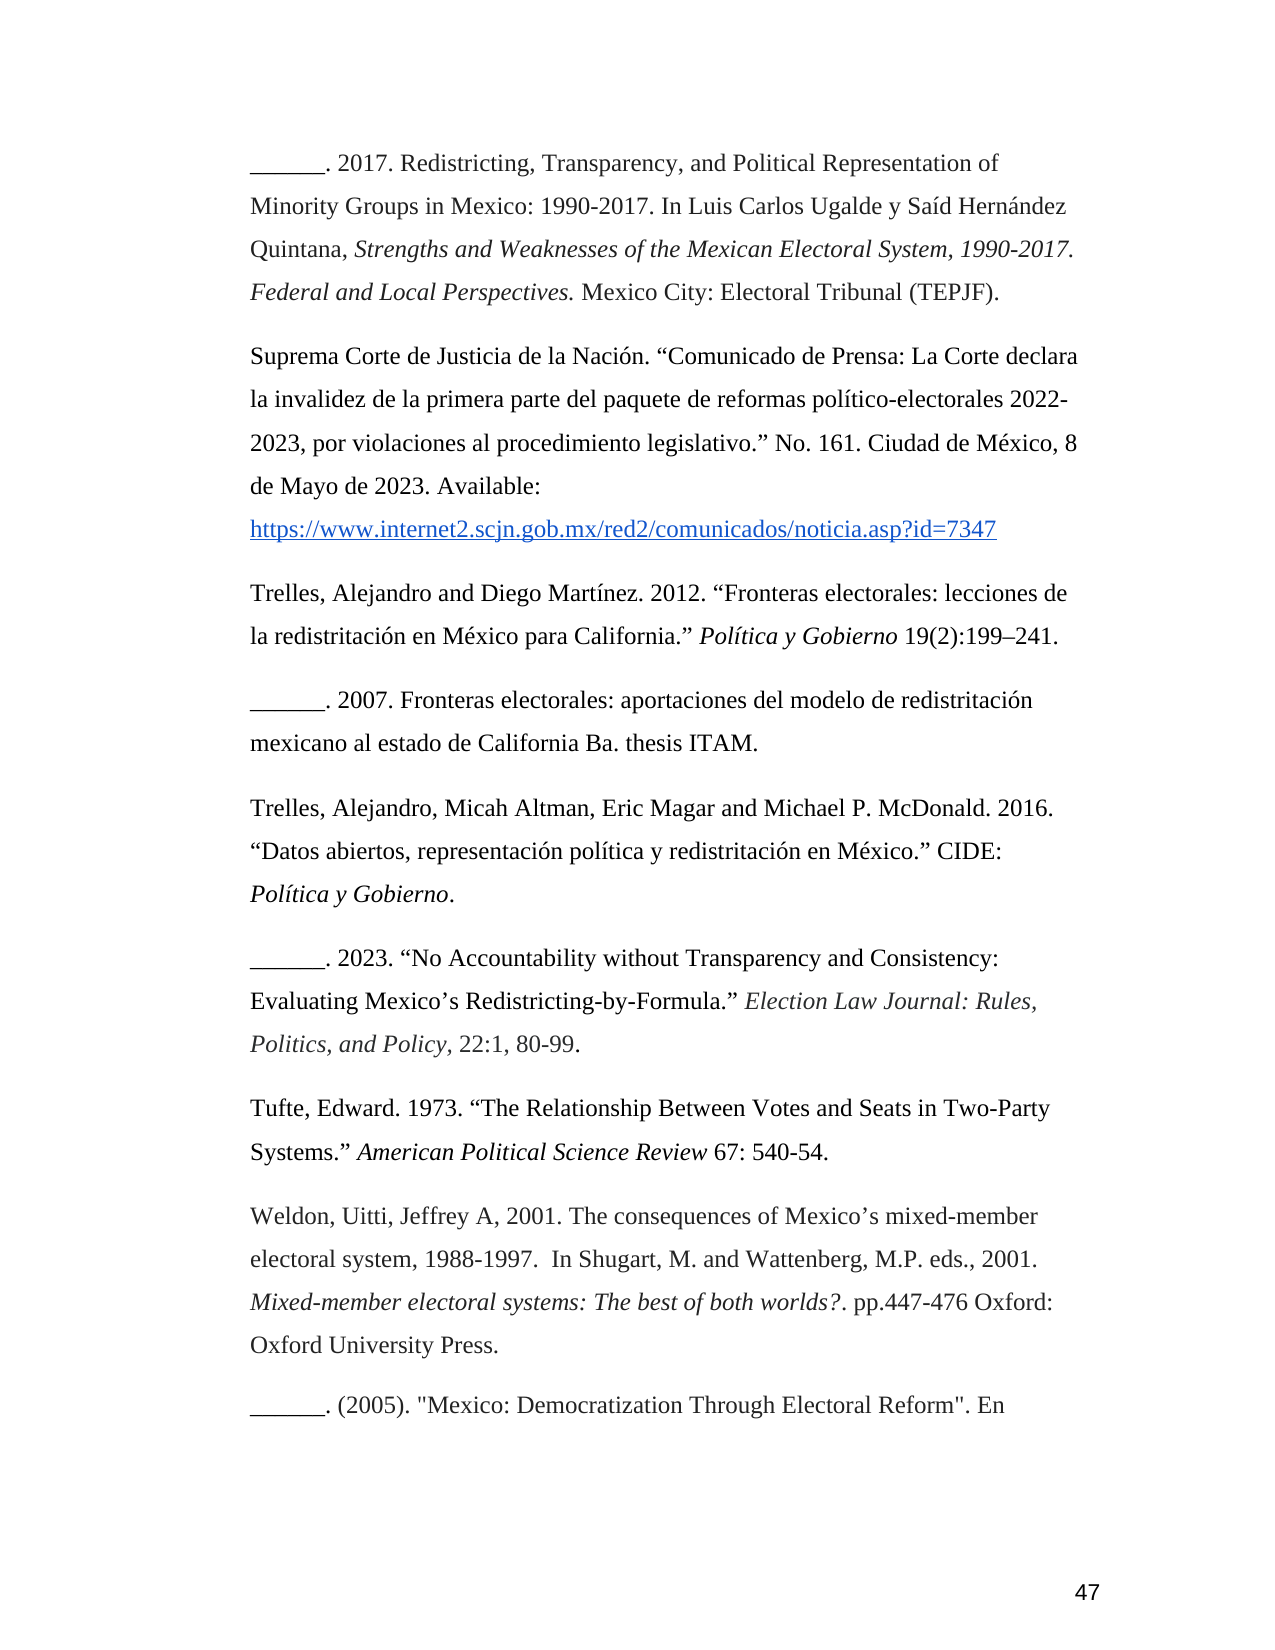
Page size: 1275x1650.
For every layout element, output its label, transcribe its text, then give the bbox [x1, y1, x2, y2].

text Tufte, Edward. 1973. “The Relationship Between Votes and Seats in Two-Party Systems.” American Political Science Review 67: 540-54. [250, 1093, 1088, 1165]
text Trelles, Alejandro and Diego Martínez. 2012. “Fronteras electorales: lecciones de la redistritación en México para California.” Política y Gobierno 19(2):199–241. [250, 578, 1088, 650]
text Suprema Corte de Justicia de la Nación. “Comunicado de Prensa: La Corte declara la invalidez de la primera parte del paquete de reformas político-electorales 2022-2023, por violaciones al procedimiento legislativo.” No. 161. Ciudad de México, 8 de Mayo de 2023. Available: https://www.internet2.scjn.gob.mx/red2/comunicados/noticia.asp?id=7347 [250, 341, 1088, 543]
text Trelles, Alejandro, Micah Altman, Eric Magar and Michael P. McDonald. 2016. “Datos abiertos, representación política y redistritación en México.” CIDE: Política y Gobierno. [250, 793, 1088, 908]
text ______. (2005). "Mexico: Democratization Through Electoral Reform". En [250, 1390, 1088, 1419]
text ______. 2023. “No Accountability without Transparency and Consistency: Evaluating Mexico’s Redistricting-by-Formula.” Election Law Journal: Rules, Politics, and Policy, 22:1, 80-99. [250, 943, 1088, 1058]
text Weldon, Uitti, Jeffrey A, 2001. The consequences of Mexico’s mixed-member electoral system, 1988-1997. In Shugart, M. and Wattenberg, M.P. eds., 2001. Mixed-member electoral systems: The best of both worlds?. pp.447-476 Oxford: Oxford University Press. [250, 1201, 1088, 1359]
text ______. 2017. Redistricting, Transparency, and Political Representation of Minority Groups in Mexico: 1990-2017. In Luis Carlos Ugalde y Saíd Hernández Quintana, Strengths and Weaknesses of the Mexican Electoral System, 1990-2017. Federal and Local Perspectives. Mexico City: Electoral Tribunal (TEPJF). [250, 148, 1088, 306]
text ______. 2007. Fronteras electorales: aportaciones del modelo de redistritación mexicano al estado de California Ba. thesis ITAM. [250, 685, 1088, 757]
